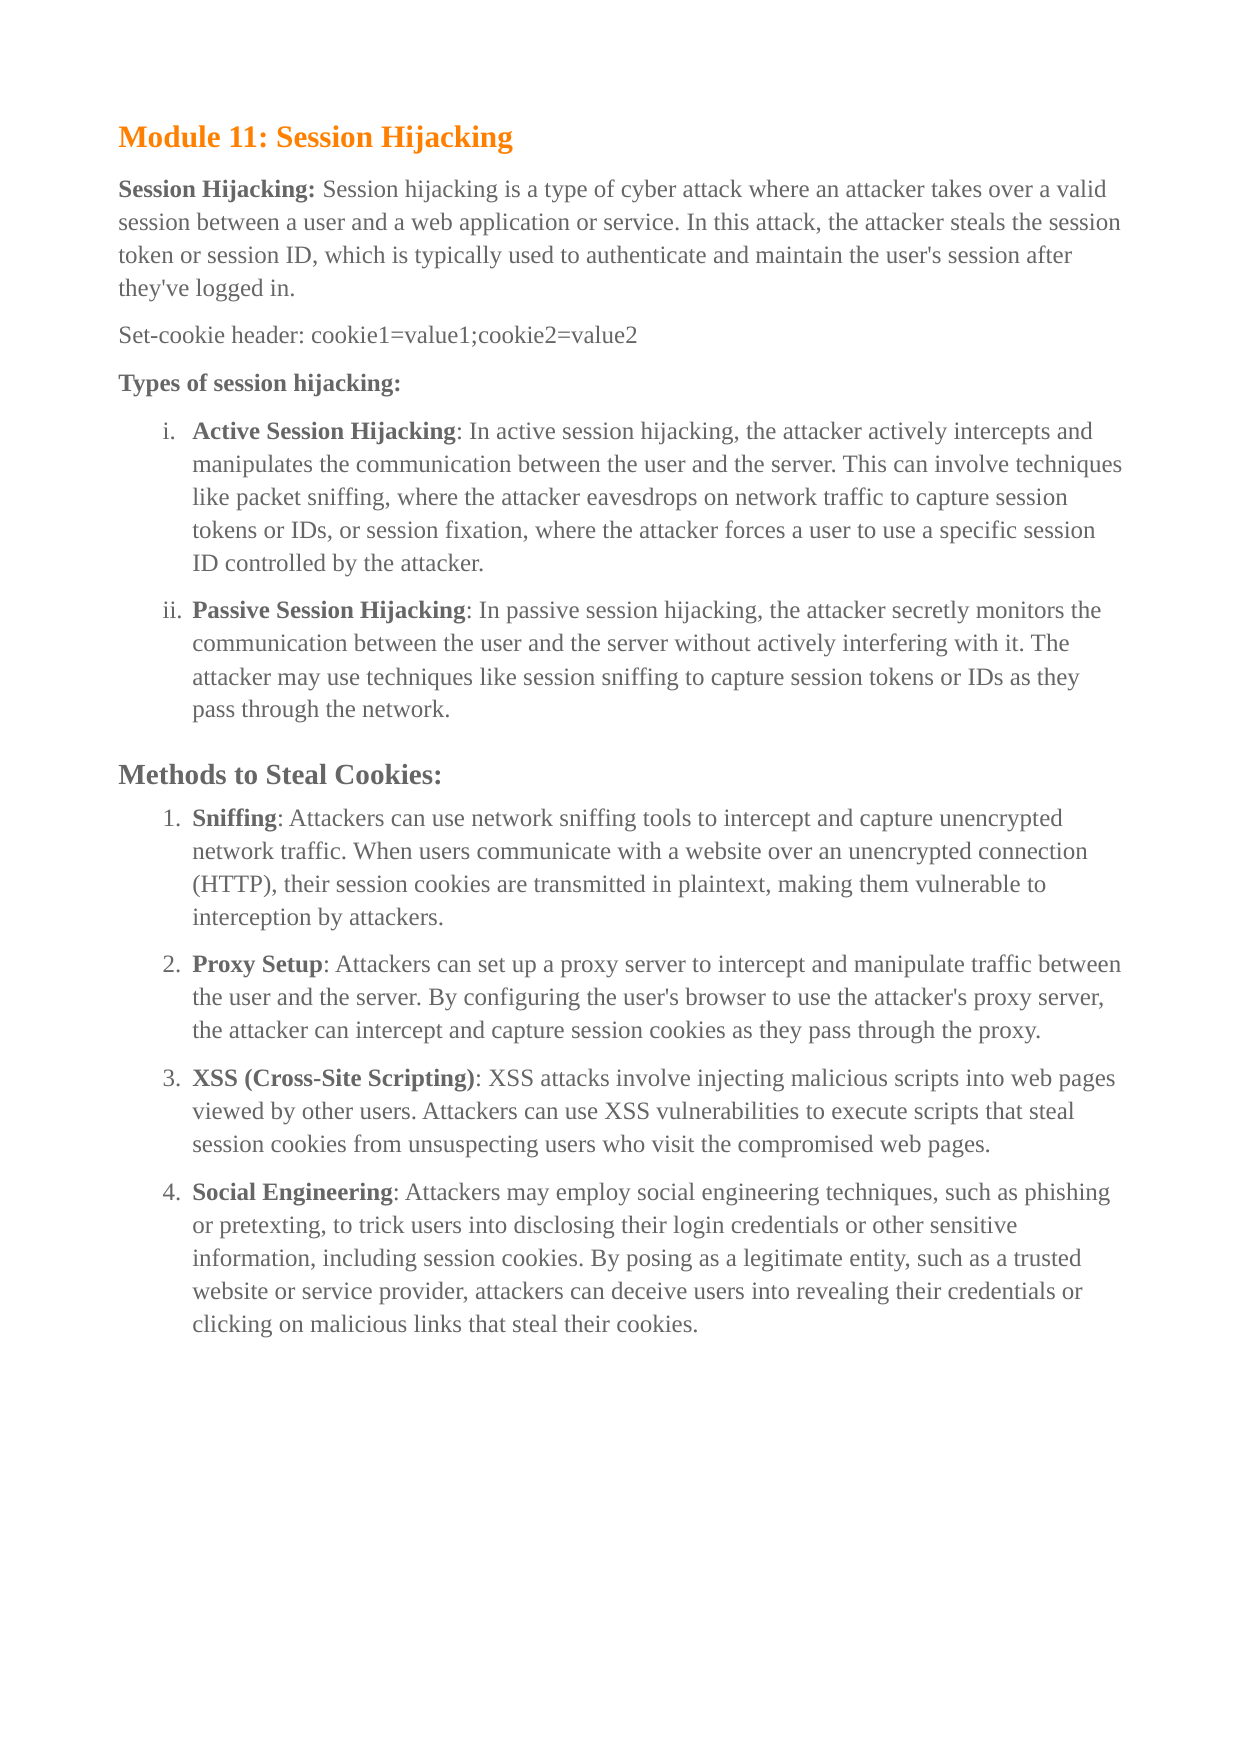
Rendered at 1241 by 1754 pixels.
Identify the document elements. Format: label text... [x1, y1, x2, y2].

list Sniffing: Attackers can use network sniffing tools to intercept and capture unencrypted network traffic. When users communicate with a website over an unencrypted connection (HTTP), their session cookies are transmitted in plaintext, making them vulnerable to interception by attackers. [162, 803, 1122, 931]
text Set-cookie header: cookie1=value1;cookie2=value2 [118, 321, 1122, 349]
text Session Hijacking: Session hijacking is a type of cyber attack where an attacker takes over a valid session between a user and a web application or service. In this attack, the attacker steals the session token or session ID, which is typically used to authenticate and maintain the user's session after they've logged in. [118, 174, 1122, 302]
subtitle Methods to Steal Cookies: [118, 757, 1122, 790]
list XSS (Cross-Site Scripting): XSS attacks involve injecting malicious scripts into web pages viewed by other users. Attackers can use XSS vulnerabilities to execute scripts that steal session cookies from unsuspecting users who visit the compromised web pages. [162, 1063, 1122, 1158]
text Module 11: Session Hijacking [118, 118, 1122, 154]
list Passive Session Hijacking: In passive session hijacking, the attacker secretly monitors the communication between the user and the server without actively interfering with it. The attacker may use techniques like session sniffing to capture session tokens or IDs as they pass through the network. [162, 596, 1122, 723]
list Proxy Setup: Attackers can set up a proxy server to intercept and manipulate traffic between the user and the server. By configuring the user's browser to use the attacker's proxy server, the attacker can intercept and capture session cookies as they pass through the proxy. [162, 949, 1122, 1044]
text Types of session hijacking: [118, 368, 1122, 397]
list Social Engineering: Attackers may employ social engineering techniques, such as phishing or pretexting, to trick users into disclosing their login credentials or other sensitive information, including session cookies. By posing as a legitimate entity, such as a trusted website or service provider, attackers can deceive users into revealing their credentials or clicking on malicious links that steal their cookies. [162, 1177, 1122, 1338]
list Active Session Hijacking: In active session hijacking, the attacker actively intercepts and manipulates the communication between the user and the server. This can involve techniques like packet sniffing, where the attacker eavesdrops on network traffic to capture session tokens or IDs, or session fixation, where the attacker forces a user to use a specific session ID controlled by the attacker. [162, 416, 1122, 577]
